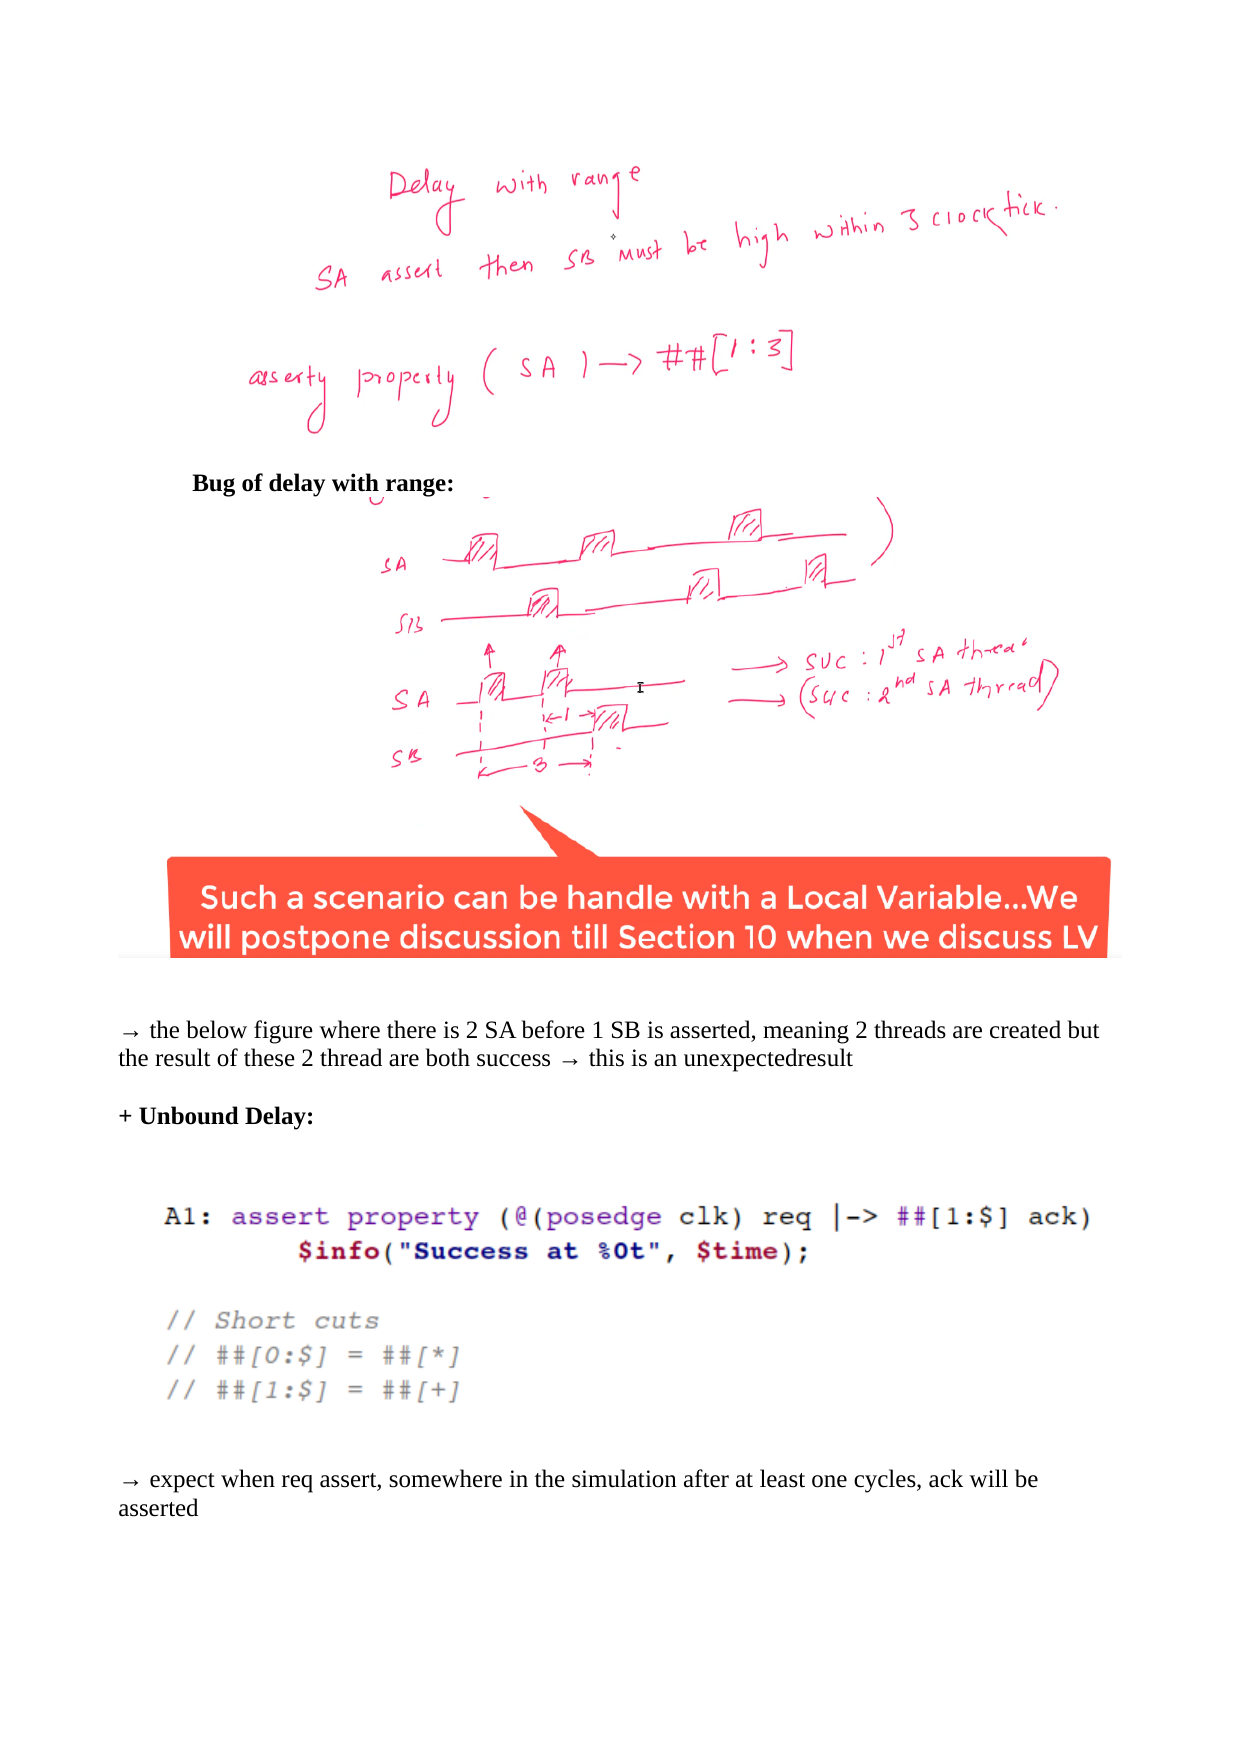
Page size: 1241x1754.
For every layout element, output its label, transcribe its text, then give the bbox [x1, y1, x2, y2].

picture [118, 118, 1123, 440]
text + Unbound Delay: [118, 1101, 1122, 1130]
picture [118, 1158, 1123, 1436]
text Bug of delay with range: [118, 440, 1122, 497]
text → the below figure where there is 2 SA before 1 SB is asserted, meaning 2 threads are created but the result of these 2 thread are both success → this is an unexpectedresult [118, 1015, 1122, 1072]
picture [118, 497, 1123, 958]
text → expect when req assert, somewhere in the simulation after at least one cycles, ack will be asserted [118, 1436, 1122, 1522]
